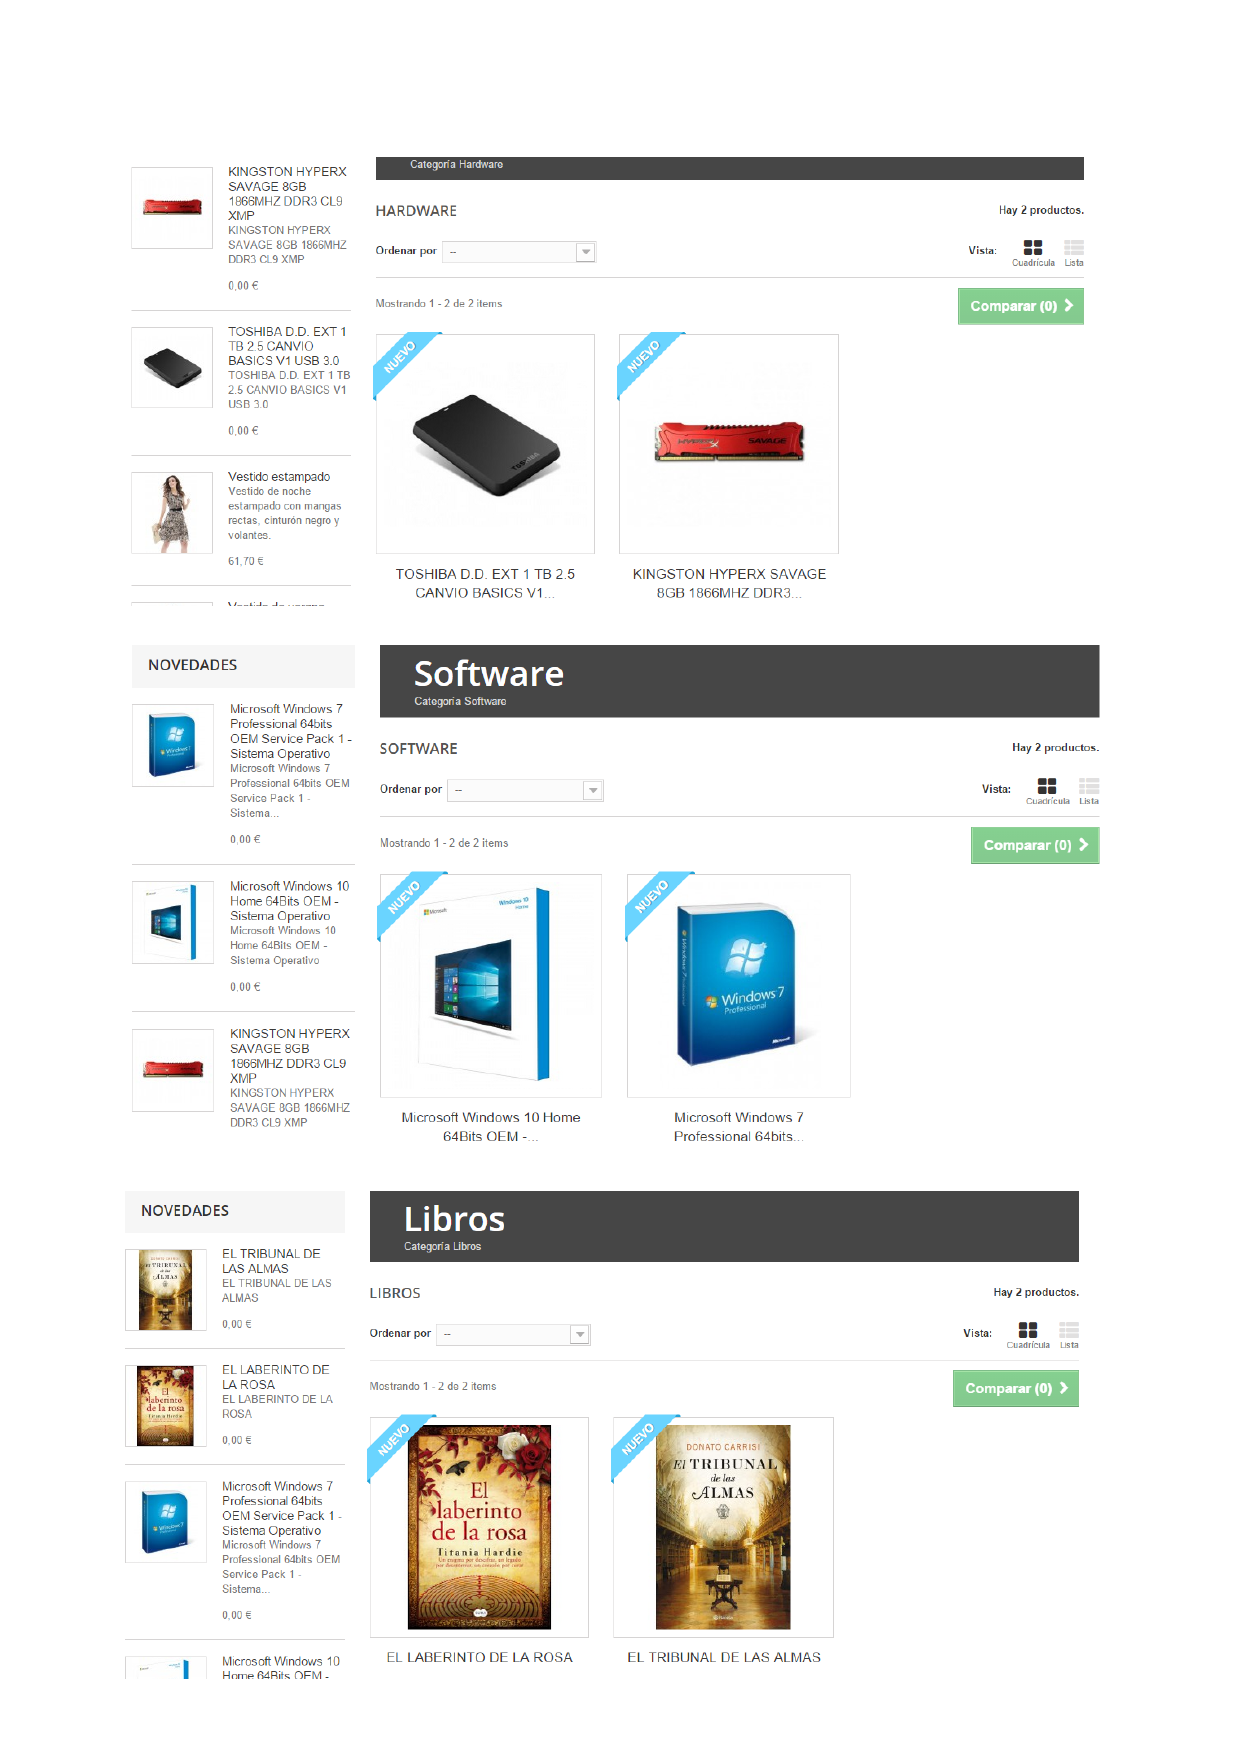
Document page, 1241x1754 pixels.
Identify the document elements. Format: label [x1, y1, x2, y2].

picture [118, 1191, 1123, 1679]
picture [118, 645, 1123, 1141]
picture [118, 157, 1123, 606]
